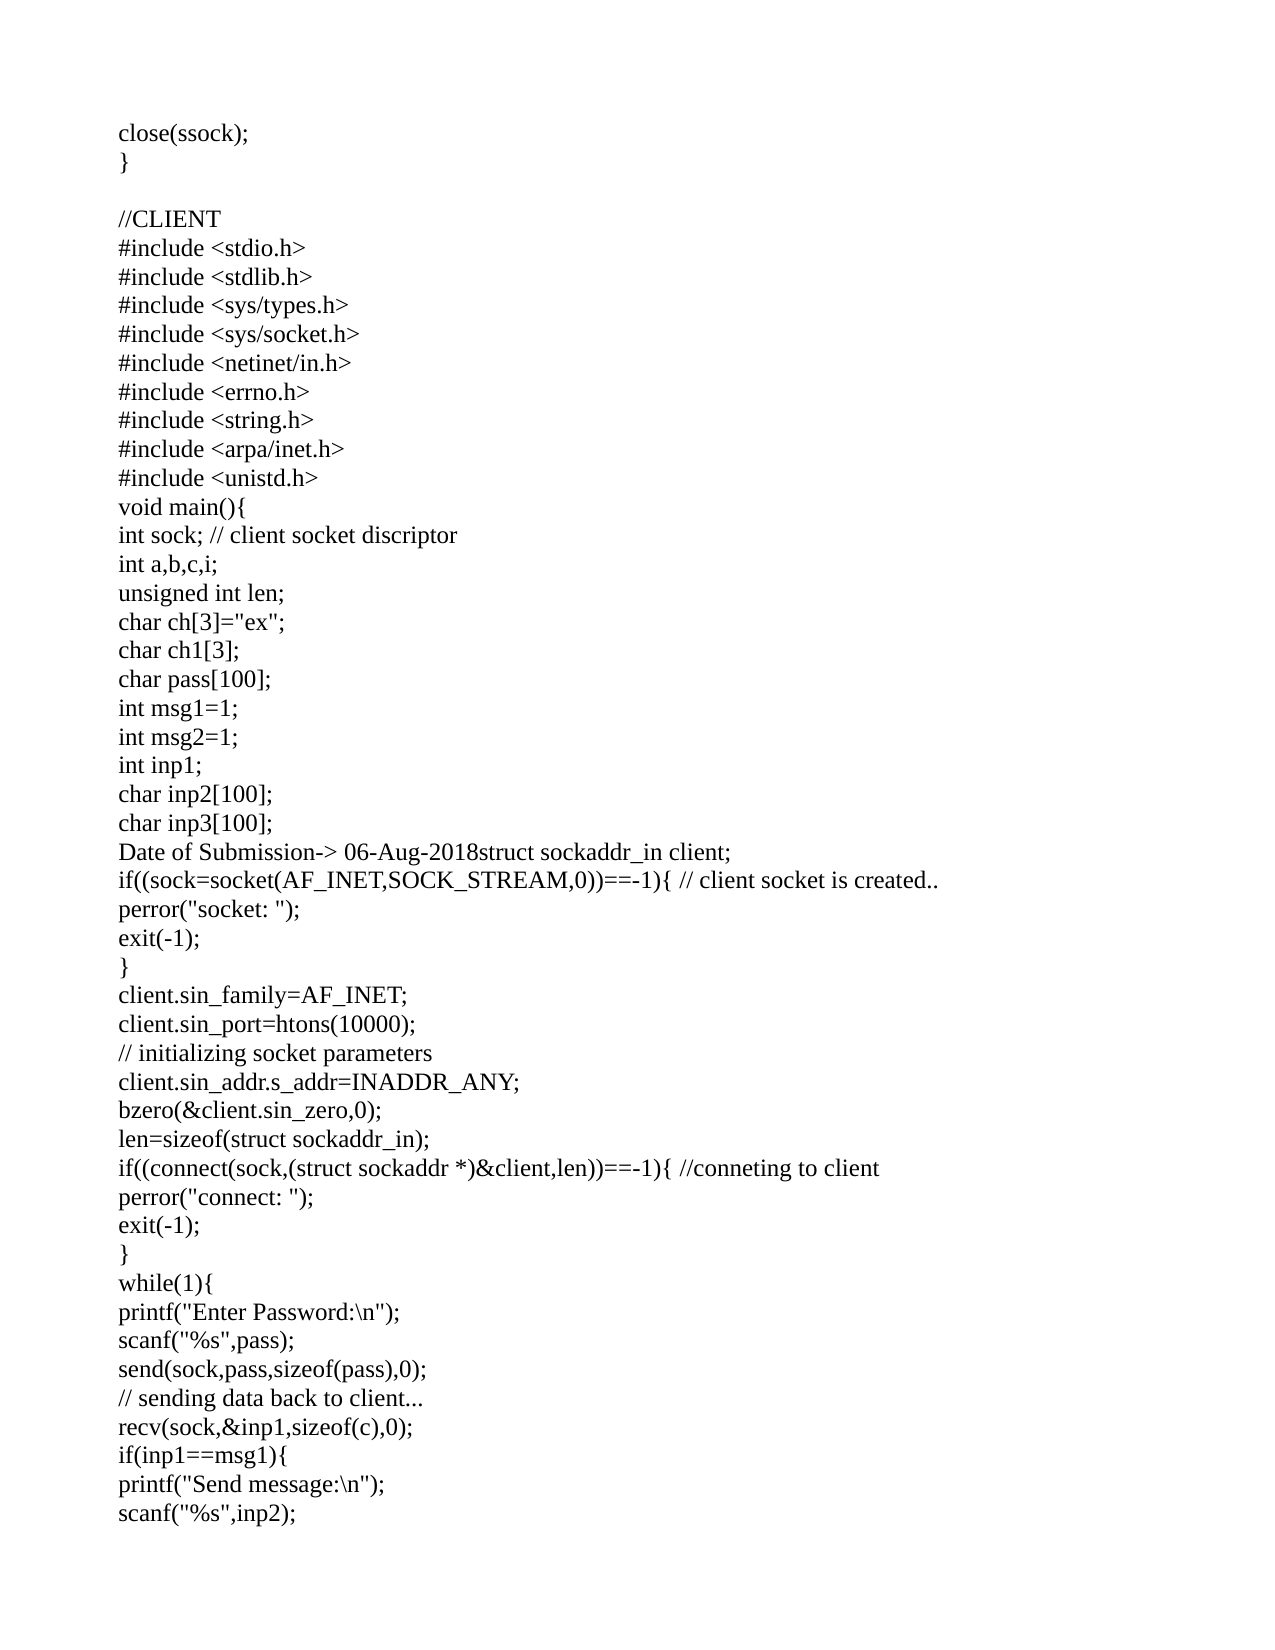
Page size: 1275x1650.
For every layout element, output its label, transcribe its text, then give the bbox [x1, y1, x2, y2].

text scanf("%s",pass); [118, 1326, 1157, 1354]
text client.sin_family=AF_INET; [118, 981, 1157, 1009]
text #include <unistd.h> [118, 463, 1157, 492]
text char inp3[100]; [118, 808, 1157, 837]
text if((connect(sock,(struct sockaddr *)&client,len))==-1){ //conneting to client [118, 1153, 1157, 1182]
text len=sizeof(struct sockaddr_in); [118, 1124, 1157, 1153]
text int a,b,c,i; [118, 549, 1157, 578]
text #include <arpa/inet.h> [118, 434, 1157, 463]
text perror("socket: "); [118, 894, 1157, 923]
text char inp2[100]; [118, 779, 1157, 808]
text } [118, 147, 1157, 176]
text exit(-1); [118, 923, 1157, 952]
text int sock; // client socket discriptor [118, 521, 1157, 549]
text } [118, 1239, 1157, 1268]
text char pass[100]; [118, 664, 1157, 693]
text client.sin_addr.s_addr=INADDR_ANY; [118, 1067, 1157, 1096]
text #include <sys/socket.h> [118, 319, 1157, 348]
text // sending data back to client... [118, 1383, 1157, 1412]
text int msg1=1; [118, 693, 1157, 722]
text #include <sys/types.h> [118, 291, 1157, 319]
text //CLIENT [118, 204, 1157, 233]
text perror("connect: "); [118, 1182, 1157, 1211]
text #include <stdio.h> [118, 233, 1157, 262]
text while(1){ [118, 1268, 1157, 1297]
text close(ssock); [118, 118, 1157, 147]
text bzero(&client.sin_zero,0); [118, 1096, 1157, 1124]
text scanf("%s",inp2); [118, 1498, 1157, 1527]
text if((sock=socket(AF_INET,SOCK_STREAM,0))==-1){ // client socket is created.. [118, 866, 1157, 894]
text char ch[3]="ex"; [118, 607, 1157, 636]
text exit(-1); [118, 1211, 1157, 1239]
text send(sock,pass,sizeof(pass),0); [118, 1354, 1157, 1383]
text unsigned int len; [118, 578, 1157, 607]
text printf("Enter Password:\n"); [118, 1297, 1157, 1326]
text char ch1[3]; [118, 636, 1157, 664]
text #include <errno.h> [118, 377, 1157, 406]
text #include <netinet/in.h> [118, 348, 1157, 377]
text // initializing socket parameters [118, 1038, 1157, 1067]
text } [118, 952, 1157, 981]
text recv(sock,&inp1,sizeof(c),0); [118, 1412, 1157, 1441]
text if(inp1==msg1){ [118, 1441, 1157, 1469]
text printf("Send message:\n"); [118, 1469, 1157, 1498]
text Date of Submission-> 06-Aug-2018struct sockaddr_in client; [118, 837, 1157, 866]
text #include <string.h> [118, 406, 1157, 434]
text int msg2=1; [118, 722, 1157, 751]
text int inp1; [118, 751, 1157, 779]
text #include <stdlib.h> [118, 262, 1157, 291]
text client.sin_port=htons(10000); [118, 1009, 1157, 1038]
text void main(){ [118, 492, 1157, 521]
